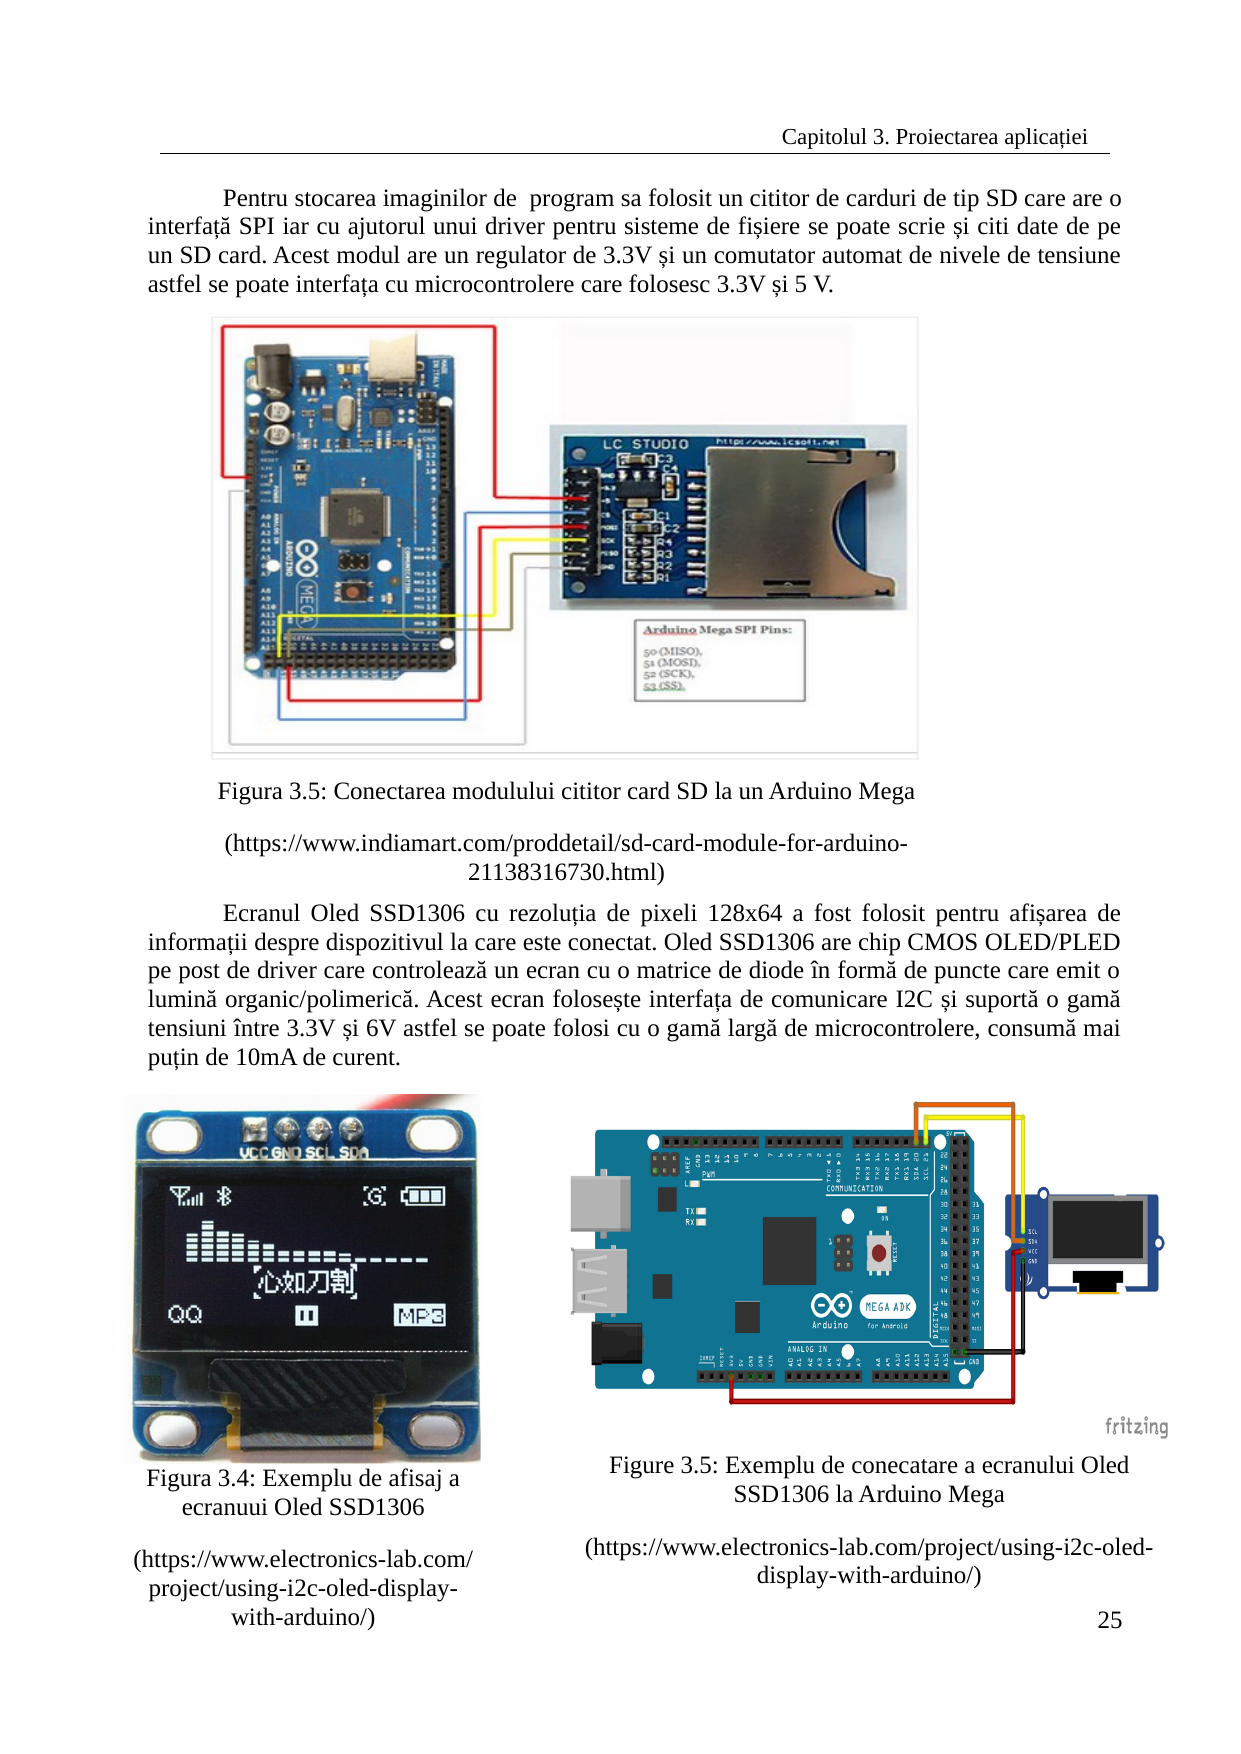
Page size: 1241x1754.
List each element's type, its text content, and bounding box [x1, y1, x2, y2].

text (https://www.indiamart.com/proddetail/sd-card-module-for-arduino-21138316730.html) [200, 828, 933, 886]
text Ecranul Oled SSD1306 cu rezoluția de pixeli 128x64 a fost folosit pentru afișarea de informații despre dispozitivul la care este conectat. Oled SSD1306 are chip CMOS OLED/PLED pe post de driver care controlează un ecran cu o matrice de diode în formă de puncte care emit o lumină organic/polimerică. Acest ecran folosește interfața de comunicare I2C și suportă o gamă tensiuni între 3.3V și 6V astfel se poate folosi cu o gamă largă de microcontrolere, consumă mai puțin de 10mA de curent. [148, 298, 1122, 1070]
text Figura 3.4: Exemplu de afisaj a ecranuui Oled SSD1306 [125, 1464, 481, 1521]
picture [200, 313, 933, 771]
picture [125, 1094, 481, 1464]
text (https://www.electronics-lab.com/project/using-i2c-oled-display-with-arduino/) [125, 1544, 481, 1631]
picture [563, 1096, 1175, 1445]
text [563, 1508, 1175, 1532]
text Pentru stocarea imaginilor de program sa folosit un cititor de carduri de tip SD care are o interfață SPI iar cu ajutorul unui driver pentru sisteme de fișiere se poate scrie și citi date de pe un SD card. Acest modul are un regulator de 3.3V și un comutator automat de nivele de tensiune astfel se poate interfața cu microcontrolere care folosesc 3.3V și 5 V. [148, 183, 1122, 298]
text (https://www.electronics-lab.com/project/using-i2c-oled-display-with-arduino/) [563, 1532, 1175, 1589]
text Figura 3.5: Conectarea modulului cititor card SD la un Arduino Mega [200, 771, 933, 805]
text Figure 3.5: Exemplu de conecatare a ecranului Oled SSD1306 la Arduino Mega [563, 1445, 1175, 1508]
